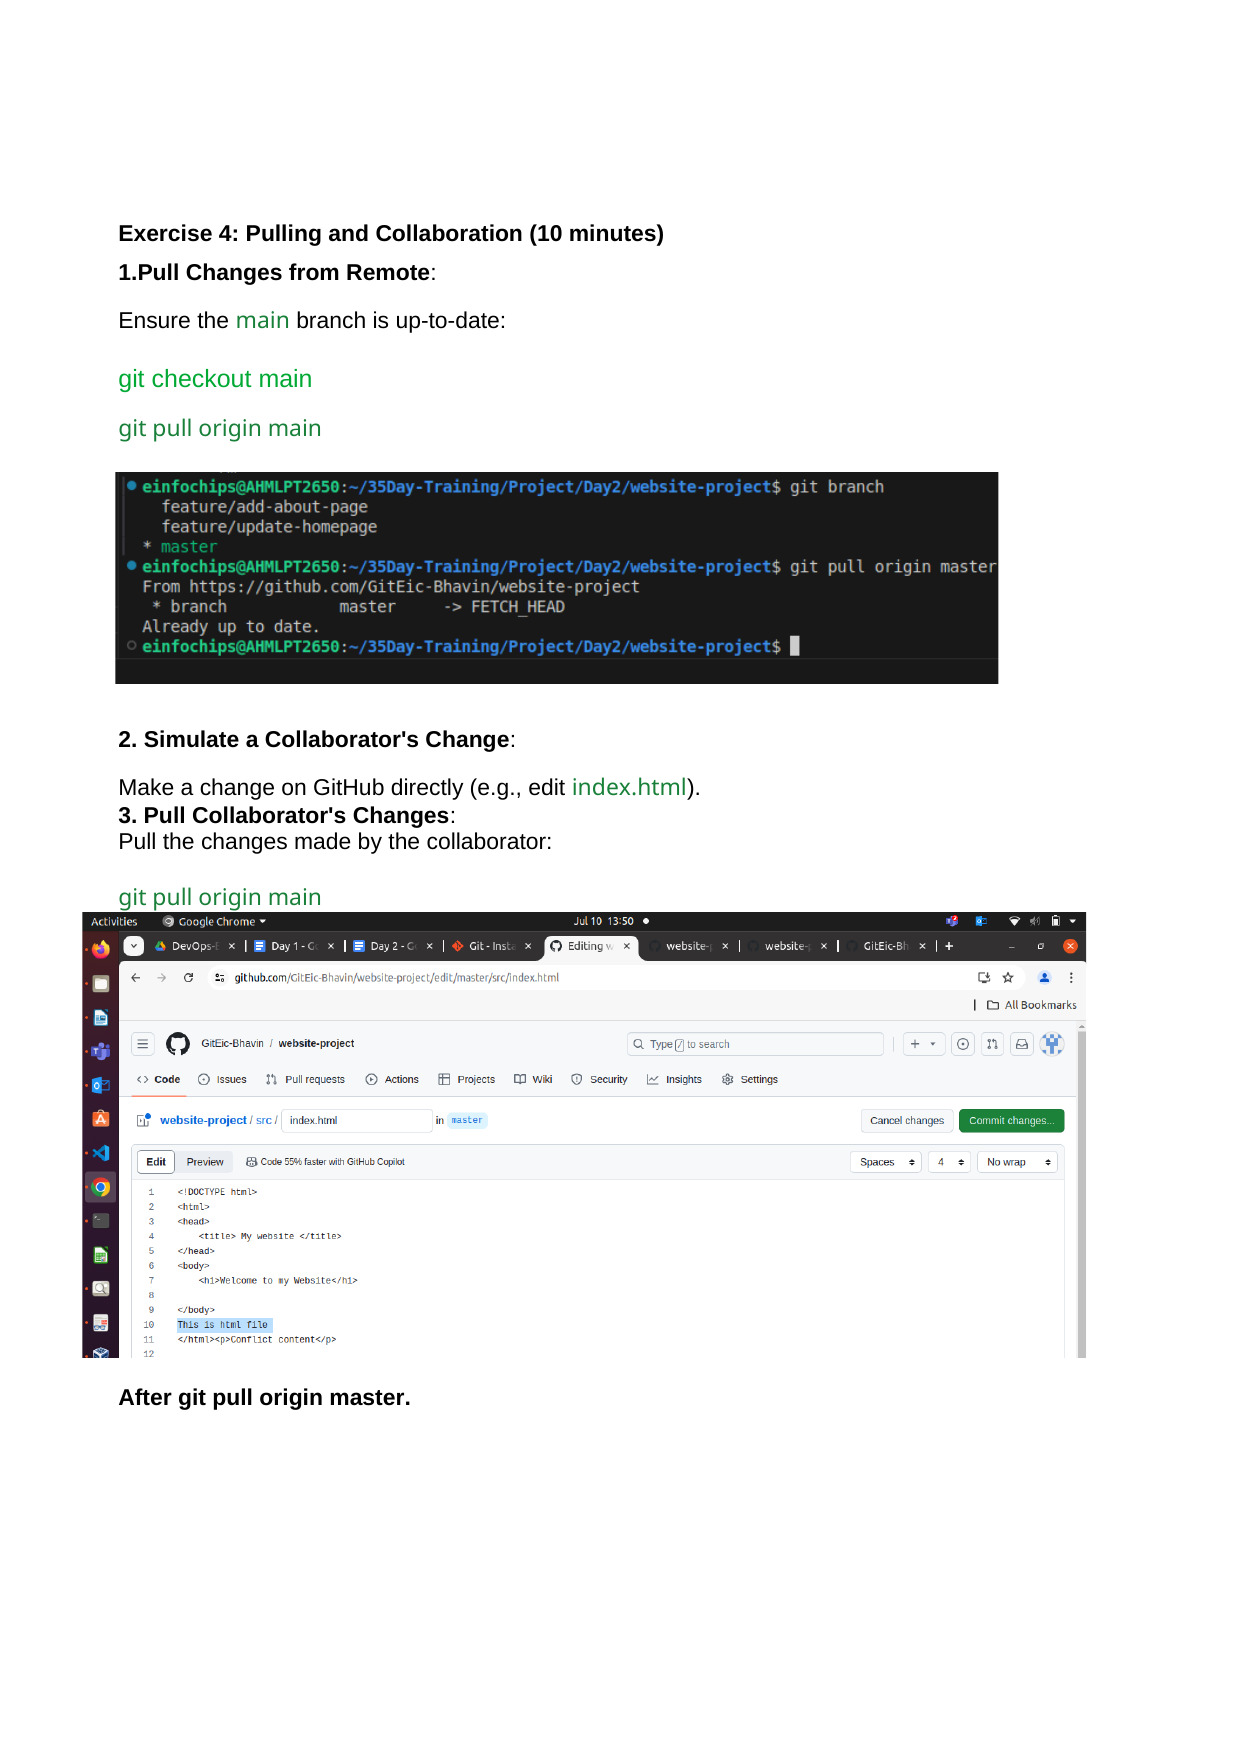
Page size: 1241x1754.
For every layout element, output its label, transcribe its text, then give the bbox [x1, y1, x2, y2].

text Ensure the main branch is up-to-date: [118, 304, 1122, 364]
text 2. Simulate a Collaborator's Change: [118, 726, 1122, 752]
text Pull the changes made by the collaborator: [118, 828, 1122, 854]
text 1.Pull Changes from Remote: [118, 259, 1122, 285]
text 3. Pull Collaborator's Changes: [118, 802, 1122, 828]
text Make a change on GitHub directly (e.g., edit index.html). [118, 770, 1122, 802]
text git pull origin main [118, 411, 1122, 443]
text git checkout main [118, 364, 1122, 393]
picture [82, 912, 1087, 1358]
text After git pull origin master. [118, 912, 1122, 1410]
subtitle Exercise 4: Pulling and Collaboration (10 minutes) [118, 220, 1122, 247]
text git pull origin main [118, 854, 1122, 912]
